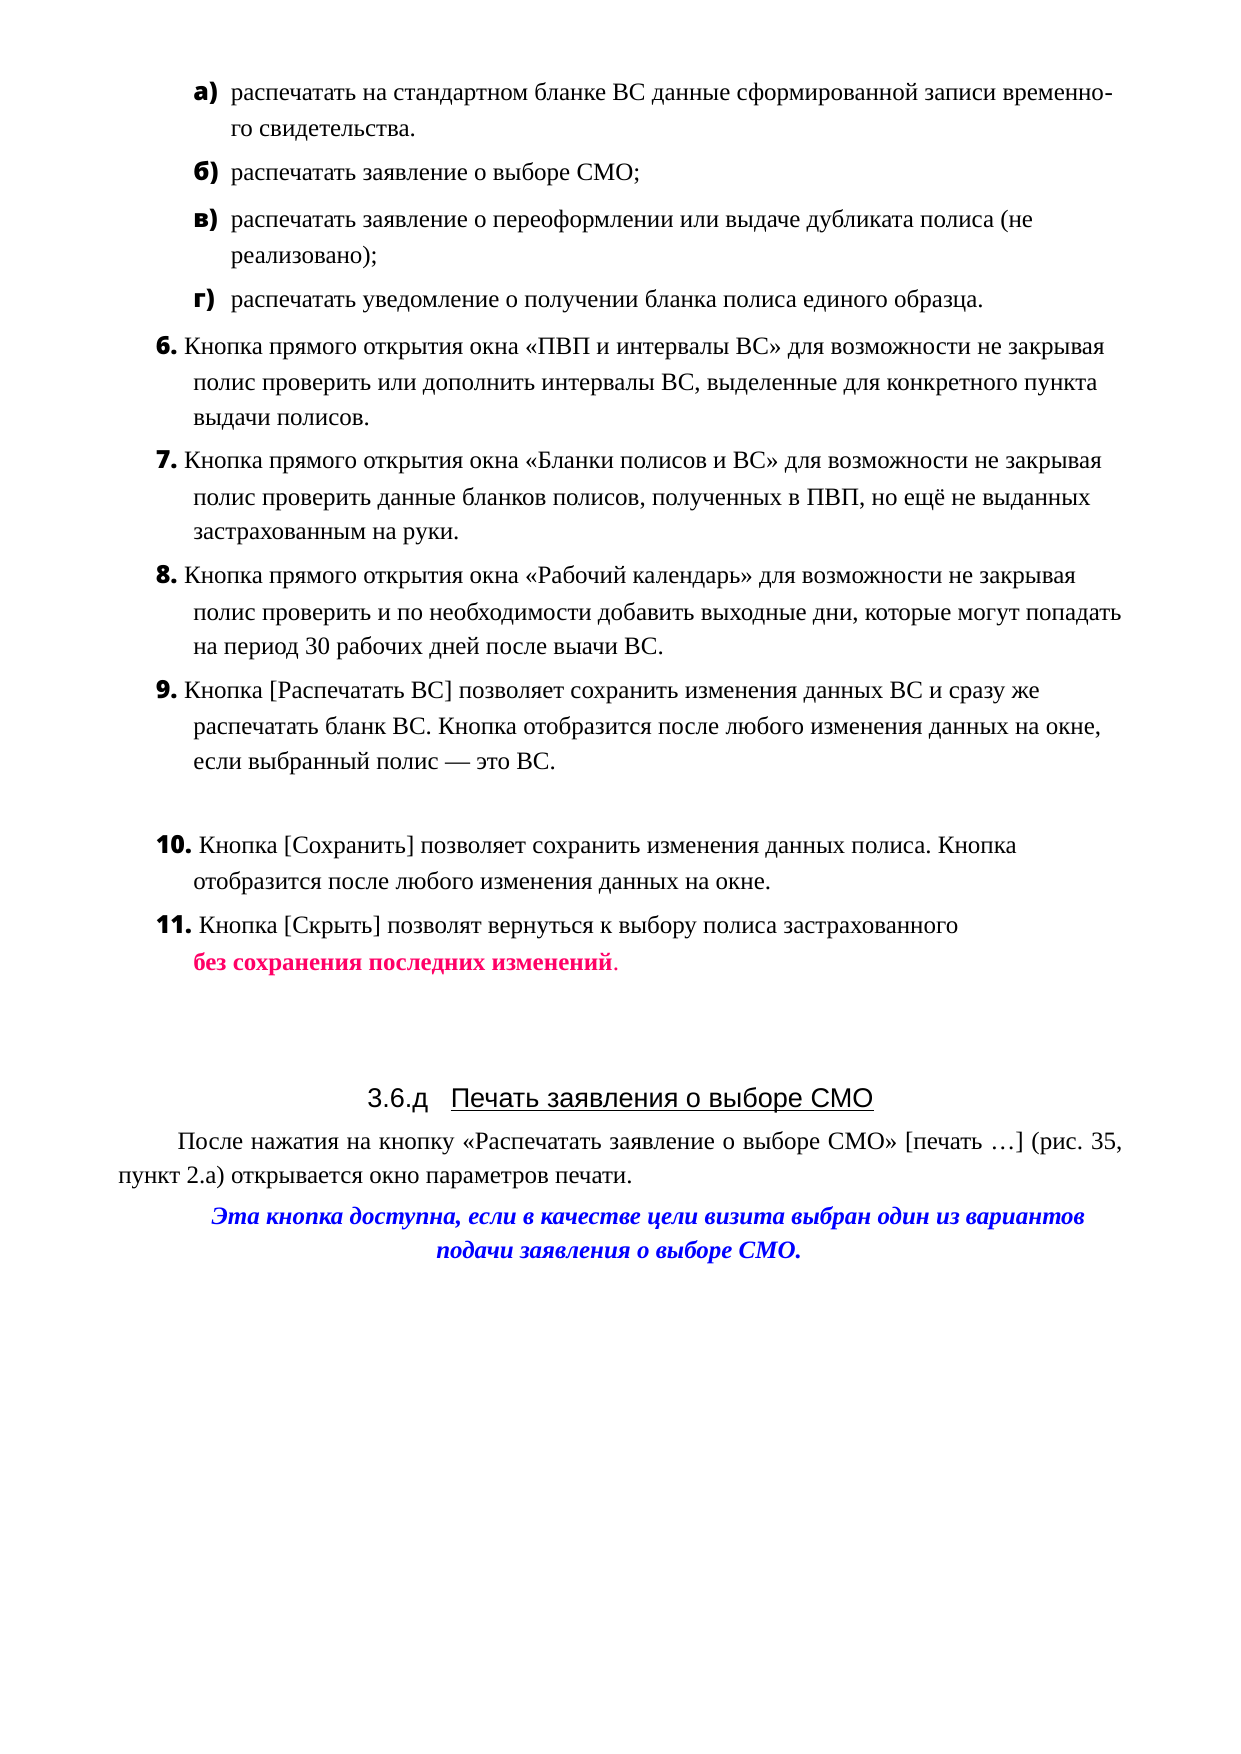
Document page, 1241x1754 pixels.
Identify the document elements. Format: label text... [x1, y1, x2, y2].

list Кнопка прямого открытия окна «Рабочий календарь» для возможности не закрывая полис проверить и по необходимости добавить выходные дни, которые могут попадать на период 30 рабочих дней после выачи ВС. [156, 557, 1122, 660]
list распечатать заявление о выборе СМО; [193, 154, 1122, 188]
subtitle Печать заявления о выборе СМО [118, 1082, 1122, 1114]
list Кнопка [Сохранить] позволяет сохранить изменения данных полиса. Кнопка отобразится после любого изменения данных на окне. [156, 827, 1122, 895]
list Кнопка [Распечатать ВС] позволяет сохранить изменения данных ВС и сразу же распечатать бланк ВС. Кнопка отобразится после любого изменения данных на окне, если выбранный полис — это ВС. [156, 671, 1122, 774]
list распечатать на стандартном бланке ВС данные сформированной записи временно­го свидетельства. [193, 73, 1122, 142]
list Кнопка [Скрыть] позволят вернуться к выбору полиса застрахованного без сохранения последних изменений. [156, 907, 1122, 975]
text Эта кнопка доступна, если в качестве цели визита выбран один из вариантов подачи заявления о выборе СМО. [118, 1201, 1122, 1264]
text После нажатия на кнопку «Распечатать заявление о выборе СМО» [печать …] (рис. 35, пункт 2.а) открывается окно параметров печати. [118, 1126, 1122, 1189]
list распечатать заявление о переоформлении или выдаче дубликата полиса (не реализовано); [193, 200, 1122, 269]
list Кнопка прямого открытия окна «ПВП и интервалы ВС» для возможности не закрывая полис проверить или дополнить интервалы ВС, выделенные для конкретного пункта выдачи полисов. [156, 327, 1122, 430]
list Кнопка прямого открытия окна «Бланки полисов и ВС» для возможности не закрывая полис проверить данные бланков полисов, полученных в ПВП, но ещё не выданных застрахованным на руки. [156, 442, 1122, 545]
list распечатать уведомление о получении бланка полиса единого образца. [193, 281, 1122, 315]
